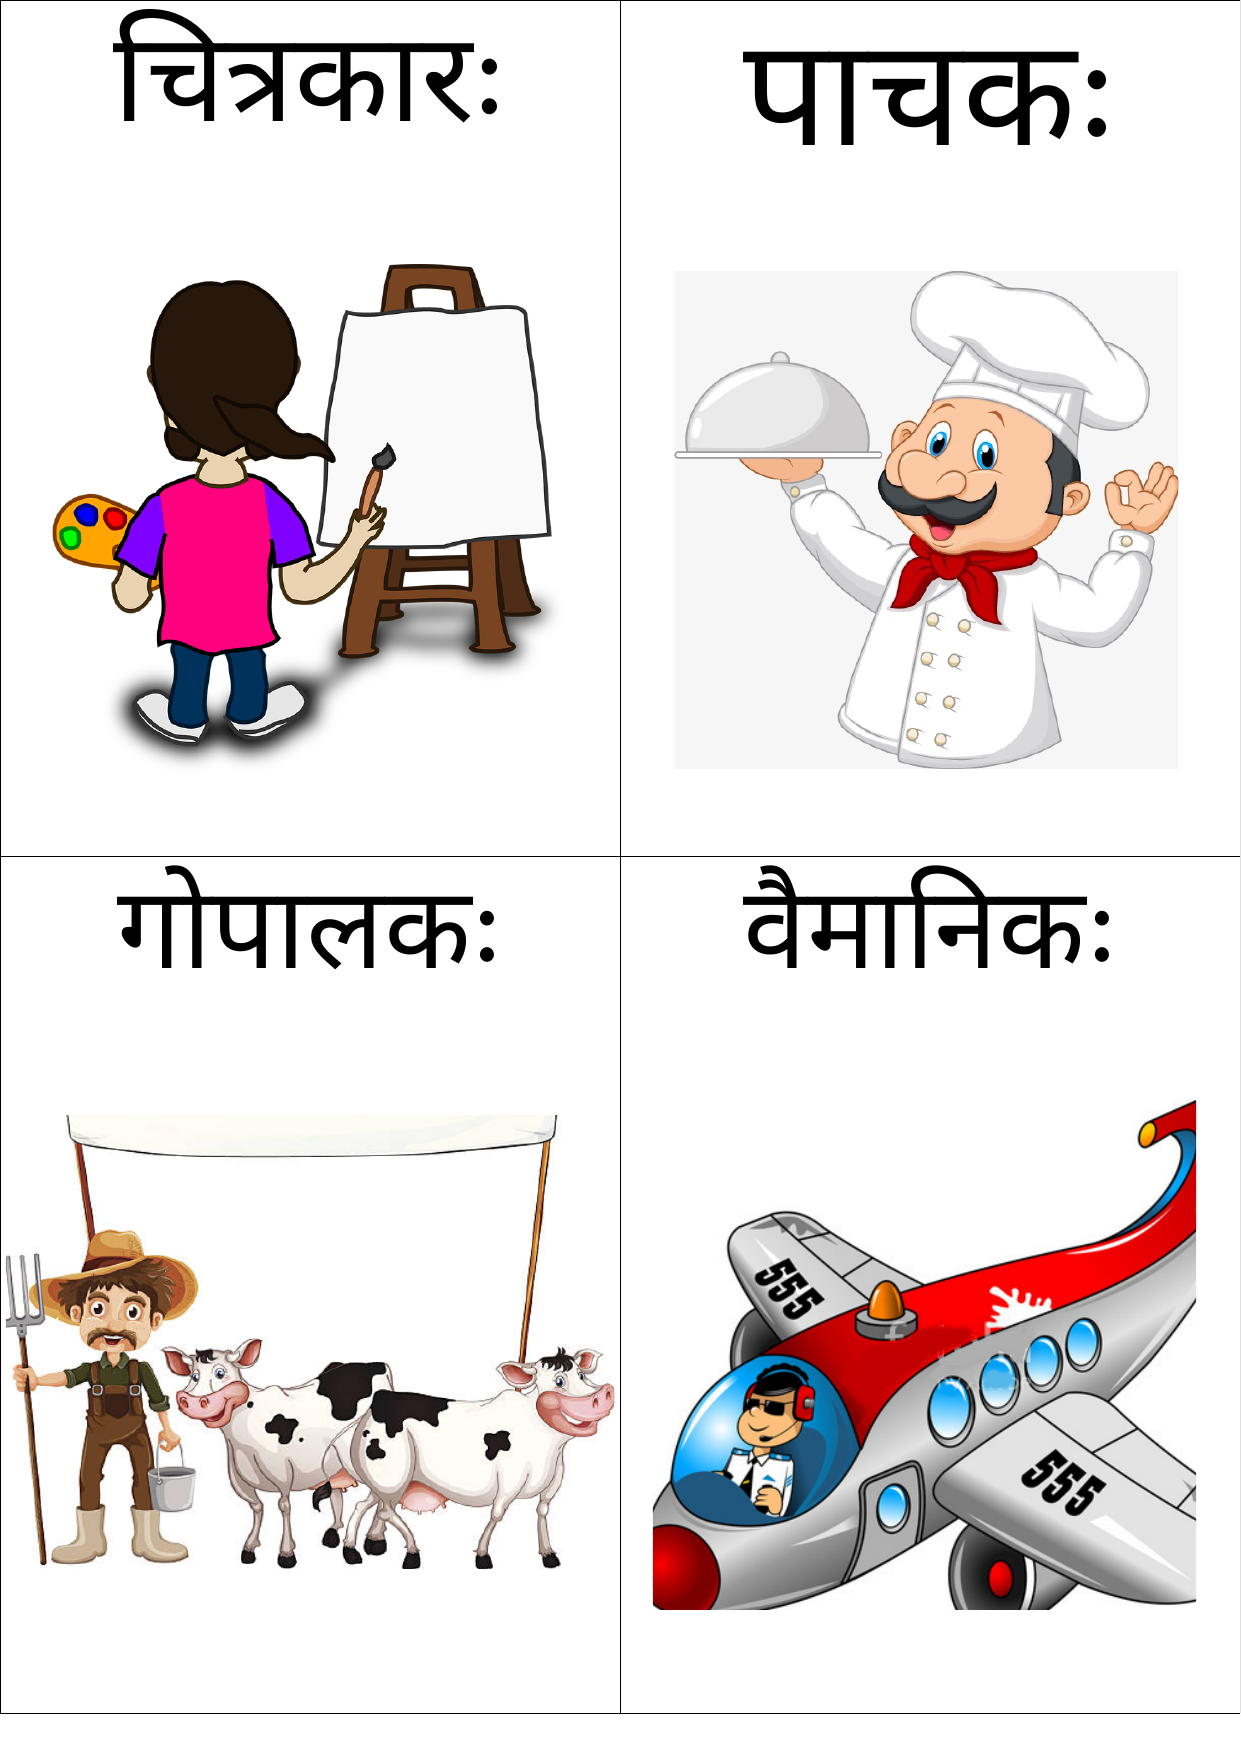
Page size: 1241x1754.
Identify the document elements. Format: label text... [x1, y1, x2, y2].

picture [5, 1115, 615, 1569]
table_cell वैमानिकः [621, 857, 1240, 1712]
table_cell पाचकः [621, 1, 1240, 856]
picture [674, 271, 1179, 769]
picture [652, 1100, 1197, 1610]
picture [52, 264, 568, 773]
table_cell गोपालकः [1, 857, 620, 1712]
table_cell चित्रकारः [1, 1, 620, 856]
